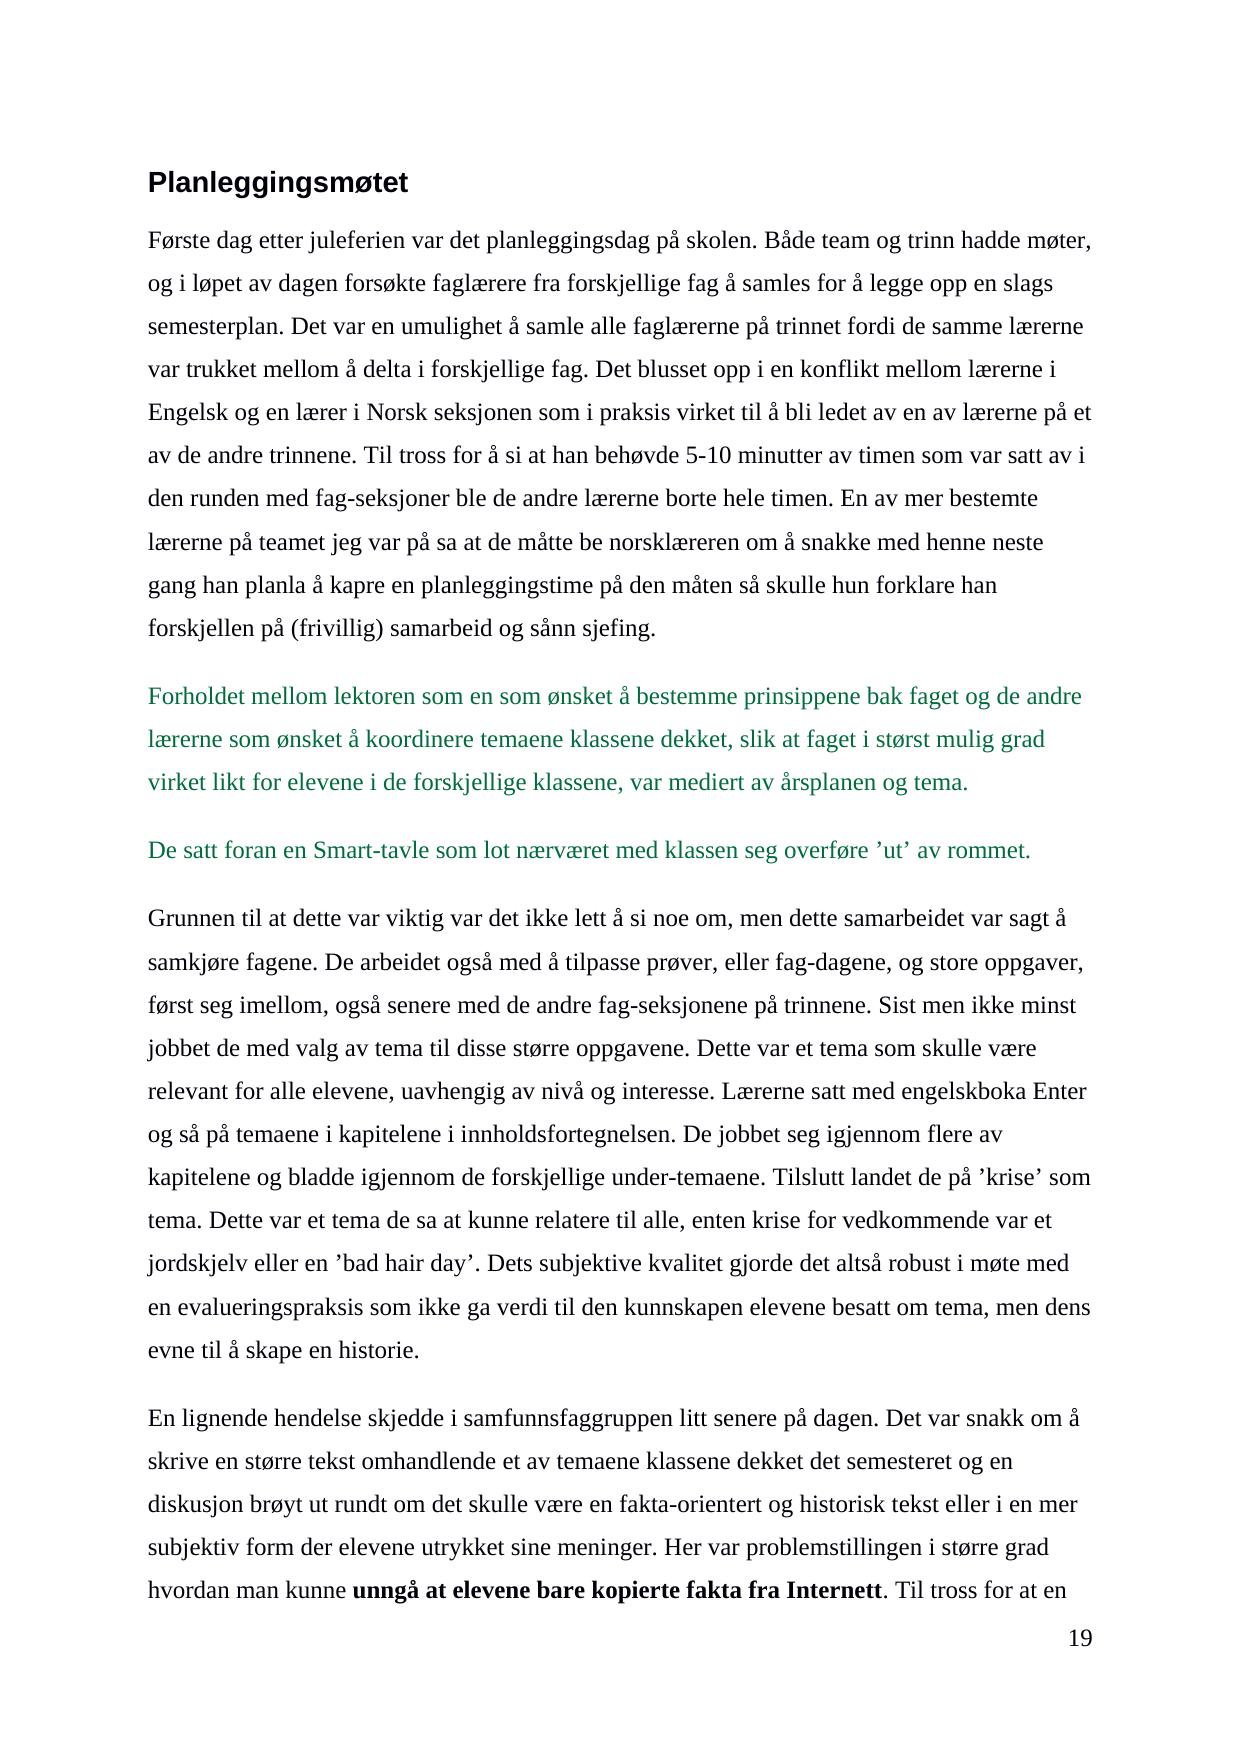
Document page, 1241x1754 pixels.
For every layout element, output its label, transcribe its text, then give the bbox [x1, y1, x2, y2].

subtitle Planleggingsmøtet [148, 165, 1092, 199]
text De satt foran en Smart-tavle som lot nærværet med klassen seg overføre ’ut’ av rommet. [148, 835, 1092, 864]
text Første dag etter juleferien var det planleggingsdag på skolen. Både team og trinn hadde møter, og i løpet av dagen forsøkte faglærere fra forskjellige fag å samles for å legge opp en slags semesterplan. Det var en umulighet å samle alle faglærerne på trinnet fordi de samme lærerne var trukket mellom å delta i forskjellige fag. Det blusset opp i en konflikt mellom lærerne i Engelsk og en lærer i Norsk seksjonen som i praksis virket til å bli ledet av en av lærerne på et av de andre trinnene. Til tross for å si at han behøvde 5-10 minutter av timen som var satt av i den runden med fag-seksjoner ble de andre lærerne borte hele timen. En av mer bestemte lærerne på teamet jeg var på sa at de måtte be norsklæreren om å snakke med henne neste gang han planla å kapre en planleggingstime på den måten så skulle hun forklare han forskjellen på (frivillig) samarbeid og sånn sjefing. [148, 225, 1092, 642]
text Grunnen til at dette var viktig var det ikke lett å si noe om, men dette samarbeidet var sagt å samkjøre fagene. De arbeidet også med å tilpasse prøver, eller fag-dagene, og store oppgaver, først seg imellom, også senere med de andre fag-seksjonene på trinnene. Sist men ikke minst jobbet de med valg av tema til disse større oppgavene. Dette var et tema som skulle være relevant for alle elevene, uavhengig av nivå og interesse. Lærerne satt med engelskboka Enter og så på temaene i kapitelene i innholdsfortegnelsen. De jobbet seg igjennom flere av kapitelene og bladde igjennom de forskjellige under-temaene. Tilslutt landet de på ’krise’ som tema. Dette var et tema de sa at kunne relatere til alle, enten krise for vedkommende var et jordskjelv eller en ’bad hair day’. Dets subjektive kvalitet gjorde det altså robust i møte med en evalueringspraksis som ikke ga verdi til den kunnskapen elevene besatt om tema, men dens evne til å skape en historie. [148, 903, 1092, 1363]
text Forholdet mellom lektoren som en som ønsket å bestemme prinsippene bak faget og de andre lærerne som ønsket å koordinere temaene klassene dekket, slik at faget i størst mulig grad virket likt for elevene i de forskjellige klassene, var mediert av årsplanen og tema. [148, 681, 1092, 796]
text En lignende hendelse skjedde i samfunnsfaggruppen litt senere på dagen. Det var snakk om å skrive en større tekst omhandlende et av temaene klassene dekket det semesteret og en diskusjon brøyt ut rundt om det skulle være en fakta-orientert og historisk tekst eller i en mer subjektiv form der elevene utrykket sine meninger. Her var problemstillingen i større grad hvordan man kunne unngå at elevene bare kopierte fakta fra Internett. Til tross for at en [148, 1403, 1092, 1604]
